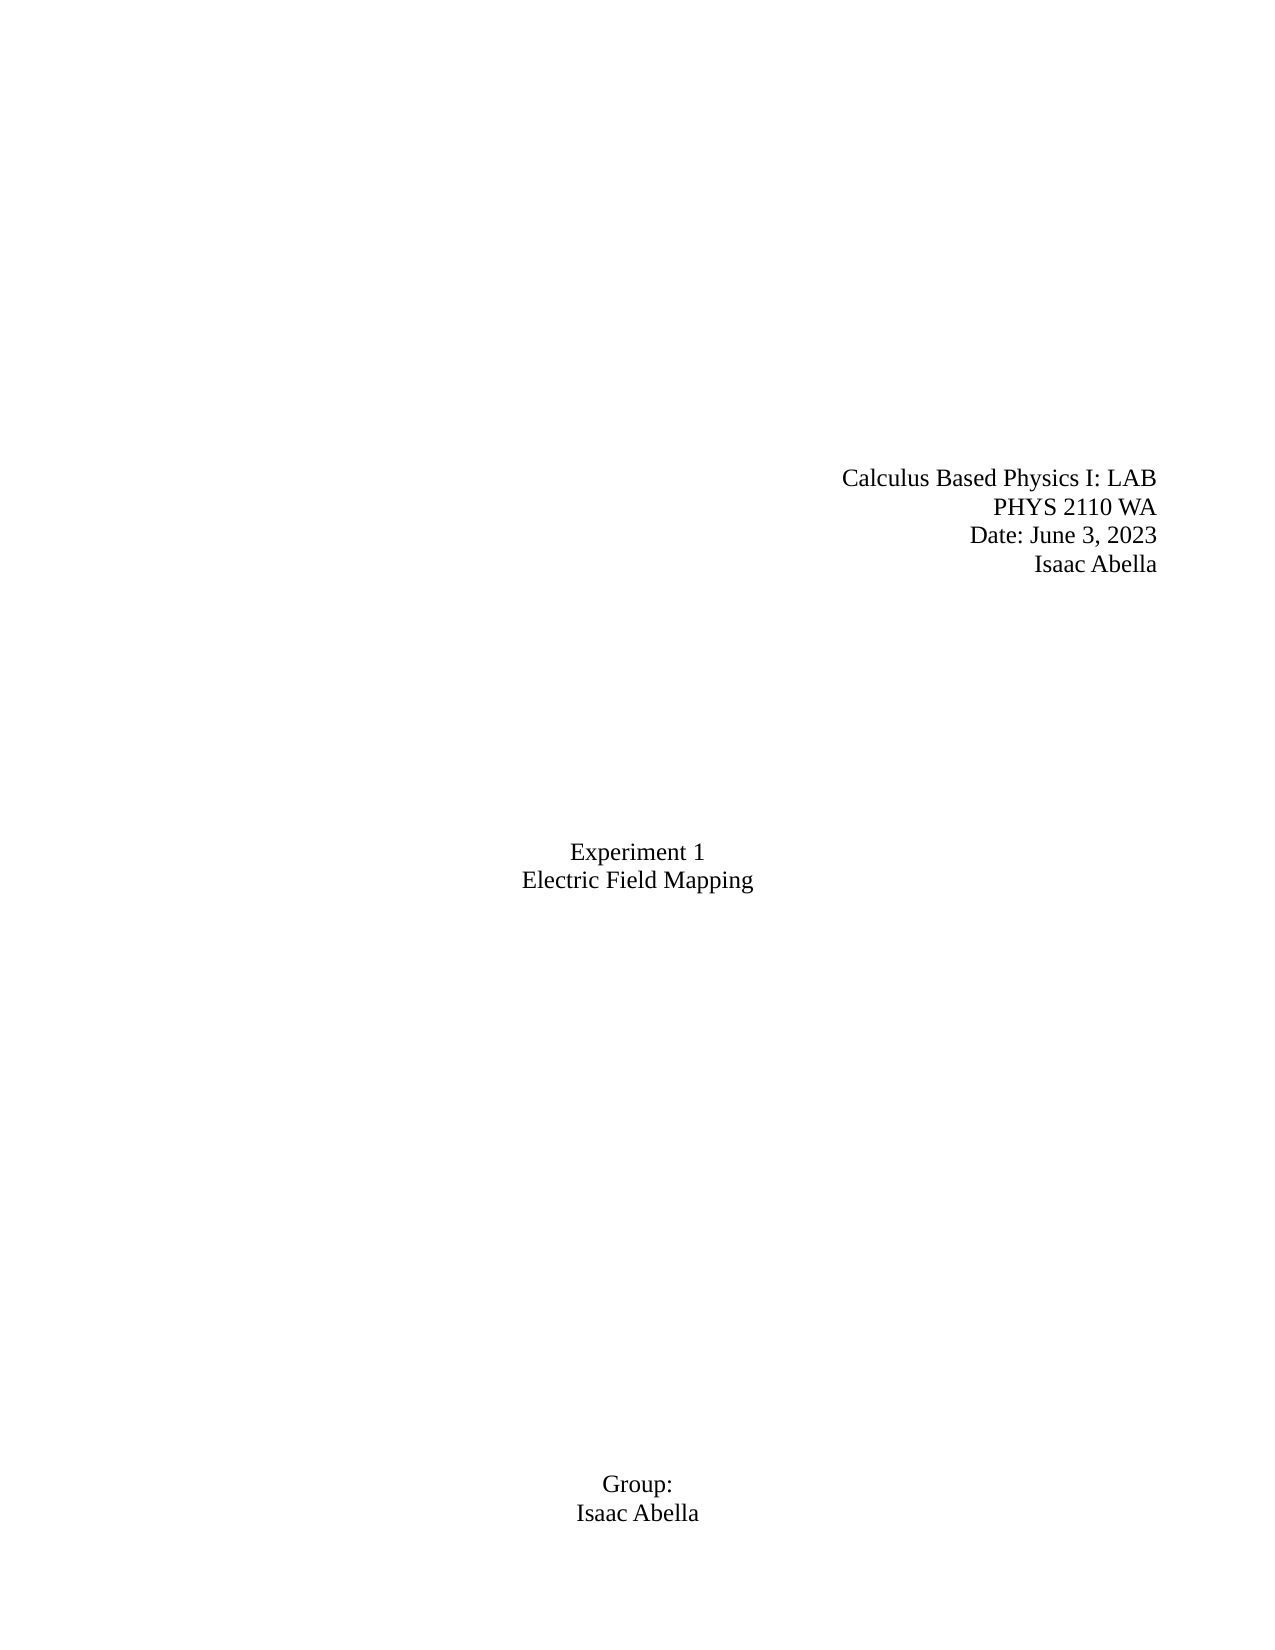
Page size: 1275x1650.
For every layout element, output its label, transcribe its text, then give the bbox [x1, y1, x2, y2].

text Experiment 1 [118, 837, 1157, 866]
text Date: June 3, 2023 [118, 521, 1157, 549]
text Electric Field Mapping [118, 866, 1157, 894]
text Calculus Based Physics I: LAB [118, 463, 1157, 492]
text PHYS 2110 WA [118, 492, 1157, 521]
text Isaac Abella [118, 549, 1157, 578]
text Group: [118, 1469, 1157, 1498]
text Isaac Abella [118, 1498, 1157, 1527]
